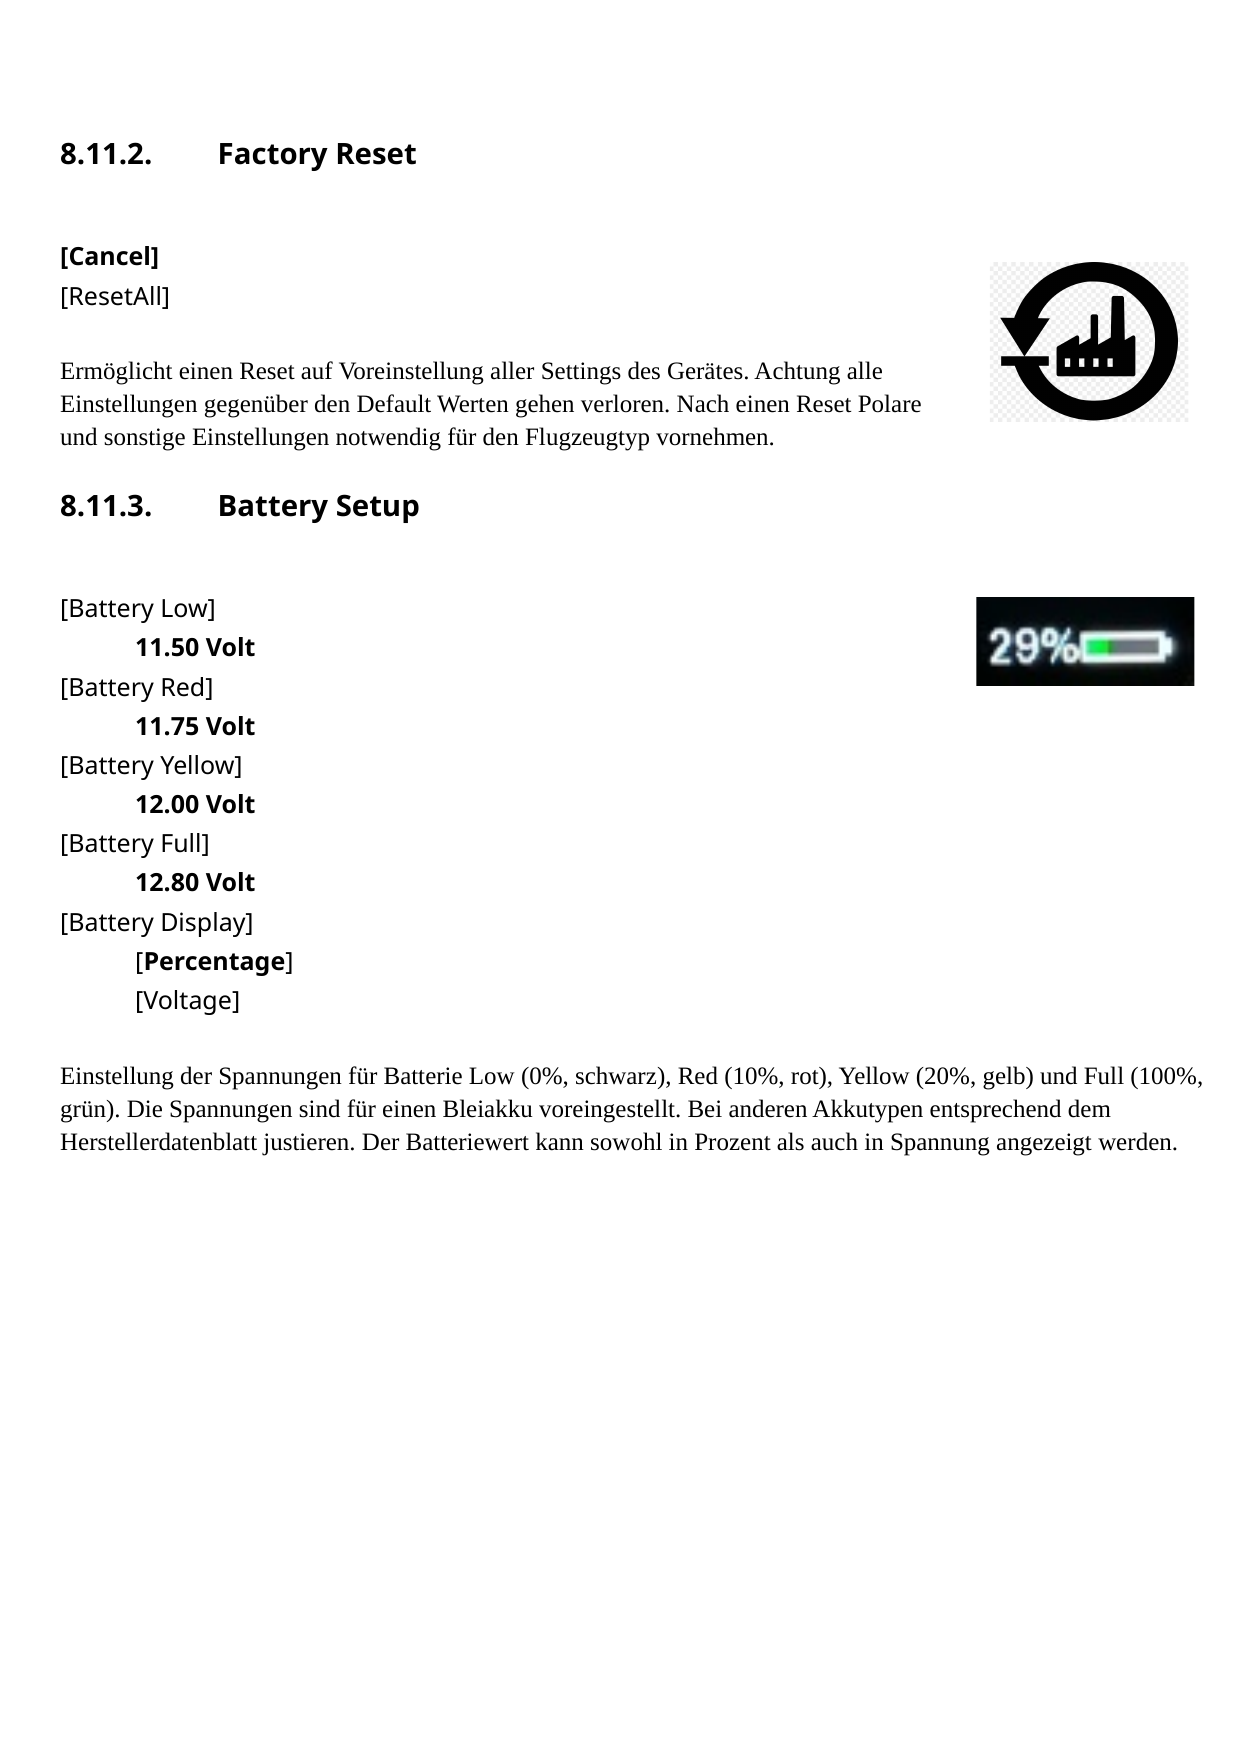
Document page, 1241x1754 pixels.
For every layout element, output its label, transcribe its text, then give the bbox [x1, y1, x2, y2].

picture [976, 597, 1195, 686]
text [Percentage] [60, 943, 1207, 977]
text 11.75 Volt [60, 708, 1207, 742]
subtitle Battery Setup [60, 485, 1207, 525]
text Ermöglicht einen Reset auf Voreinstellung aller Settings des Gerätes. Achtung alle Einstellungen gegenüber den Default Werten gehen verloren. Nach einen Reset Polare und sonstige Einstellungen notwendig für den Flugzeugtyp vornehmen. [60, 356, 1207, 451]
subtitle Factory Reset [60, 133, 1207, 173]
text [Battery Red] [60, 669, 1207, 703]
picture [989, 262, 1189, 422]
text Einstellung der Spannungen für Batterie Low (0%, schwarz), Red (10%, rot), Yellow (20%, gelb) und Full (100%, grün). Die Spannungen sind für einen Bleiakku voreingestellt. Bei anderen Akkutypen entsprechend dem Herstellerdatenblatt justieren. Der Batteriewert kann sowohl in Prozent als auch in Spannung angezeigt werden. [60, 1061, 1207, 1156]
text [Battery Yellow] [60, 748, 1207, 782]
text 12.80 Volt [60, 865, 1207, 899]
text 12.00 Volt [60, 787, 1207, 821]
text [1195, 630, 1207, 664]
text [Battery Full] [60, 826, 1207, 860]
text 11.50 Volt [60, 630, 976, 664]
text [Voltage] [60, 983, 1207, 1017]
text [Battery Low] [60, 591, 1207, 625]
text [Battery Display] [60, 904, 1207, 938]
text [Cancel] [60, 239, 1207, 273]
text [1189, 278, 1207, 312]
text [ResetAll] [60, 278, 989, 312]
